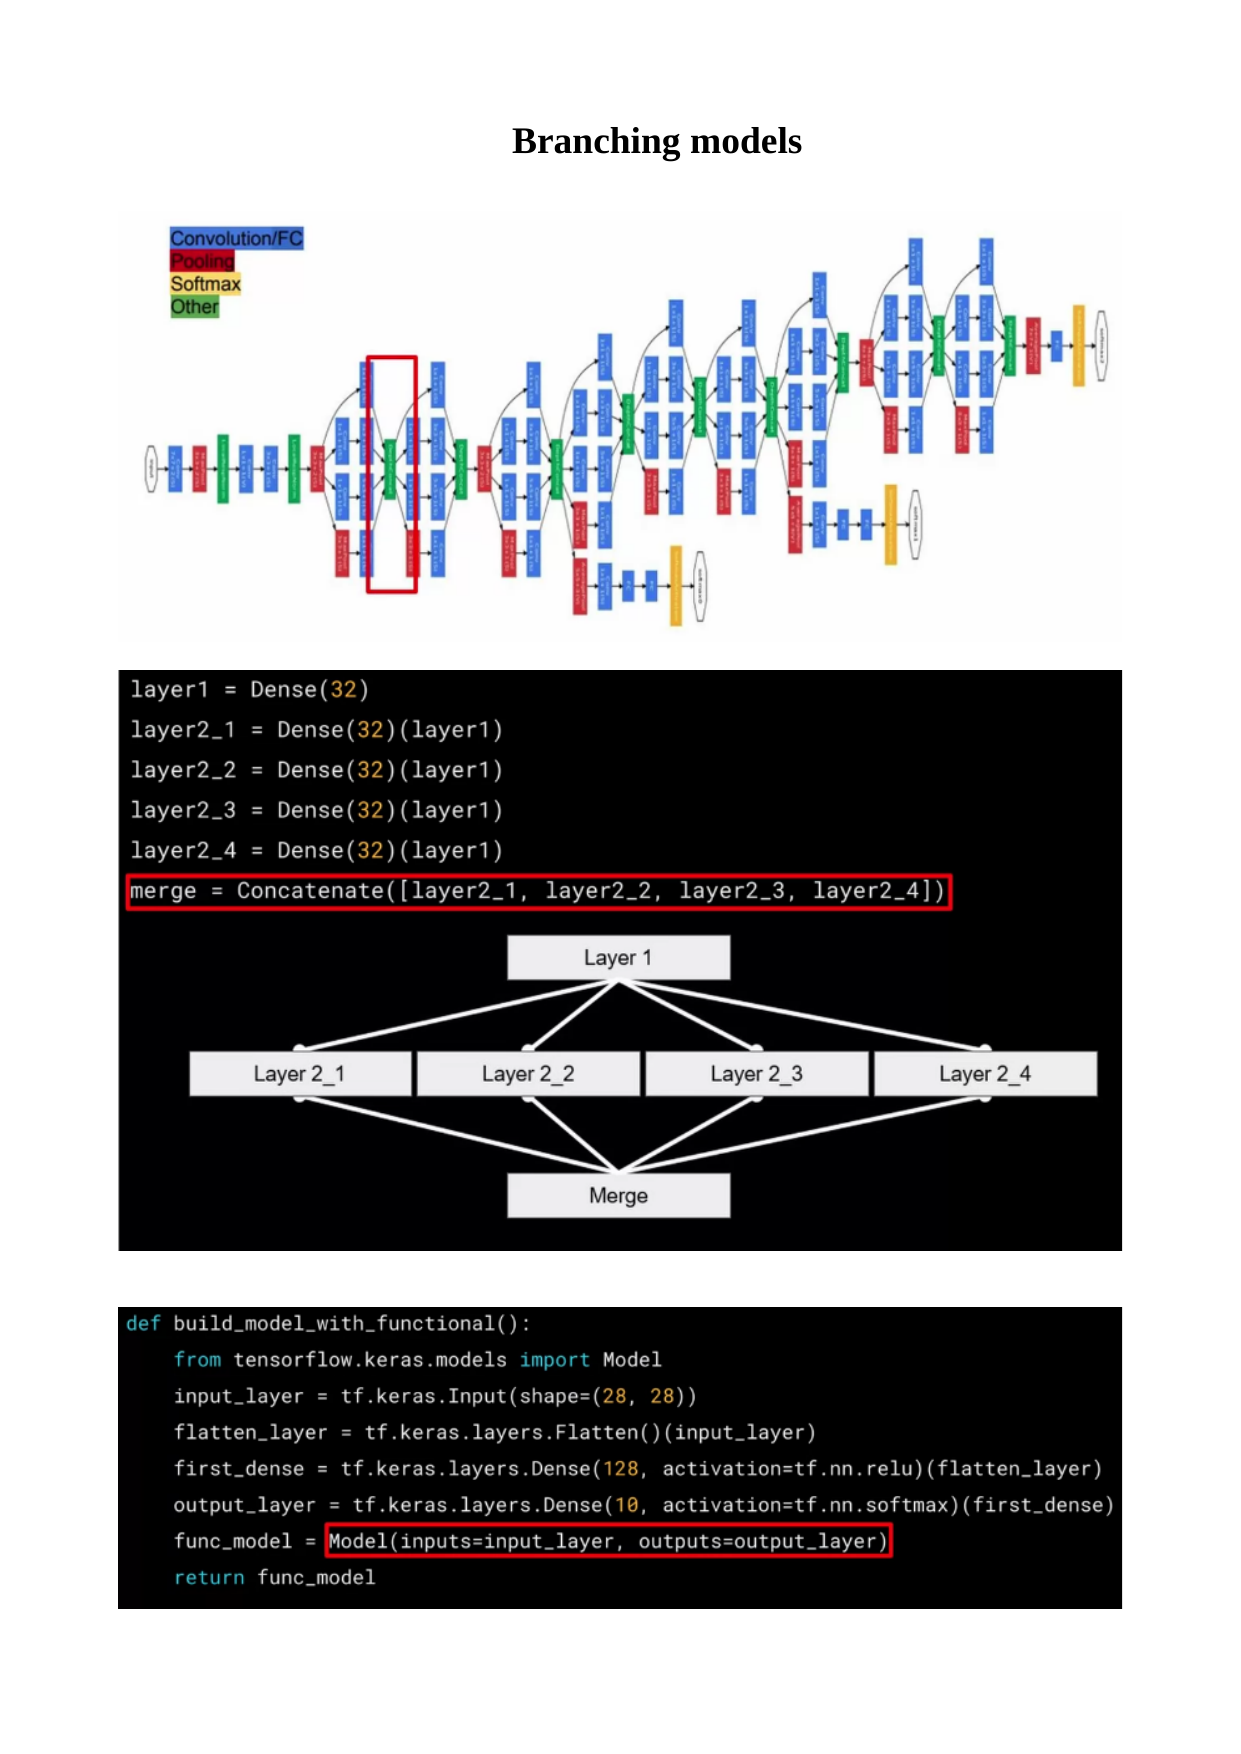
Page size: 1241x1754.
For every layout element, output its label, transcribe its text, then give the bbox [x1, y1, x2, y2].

picture [118, 211, 1123, 642]
picture [118, 670, 1123, 1251]
subtitle Branching models [118, 118, 1122, 161]
picture [118, 1307, 1123, 1609]
